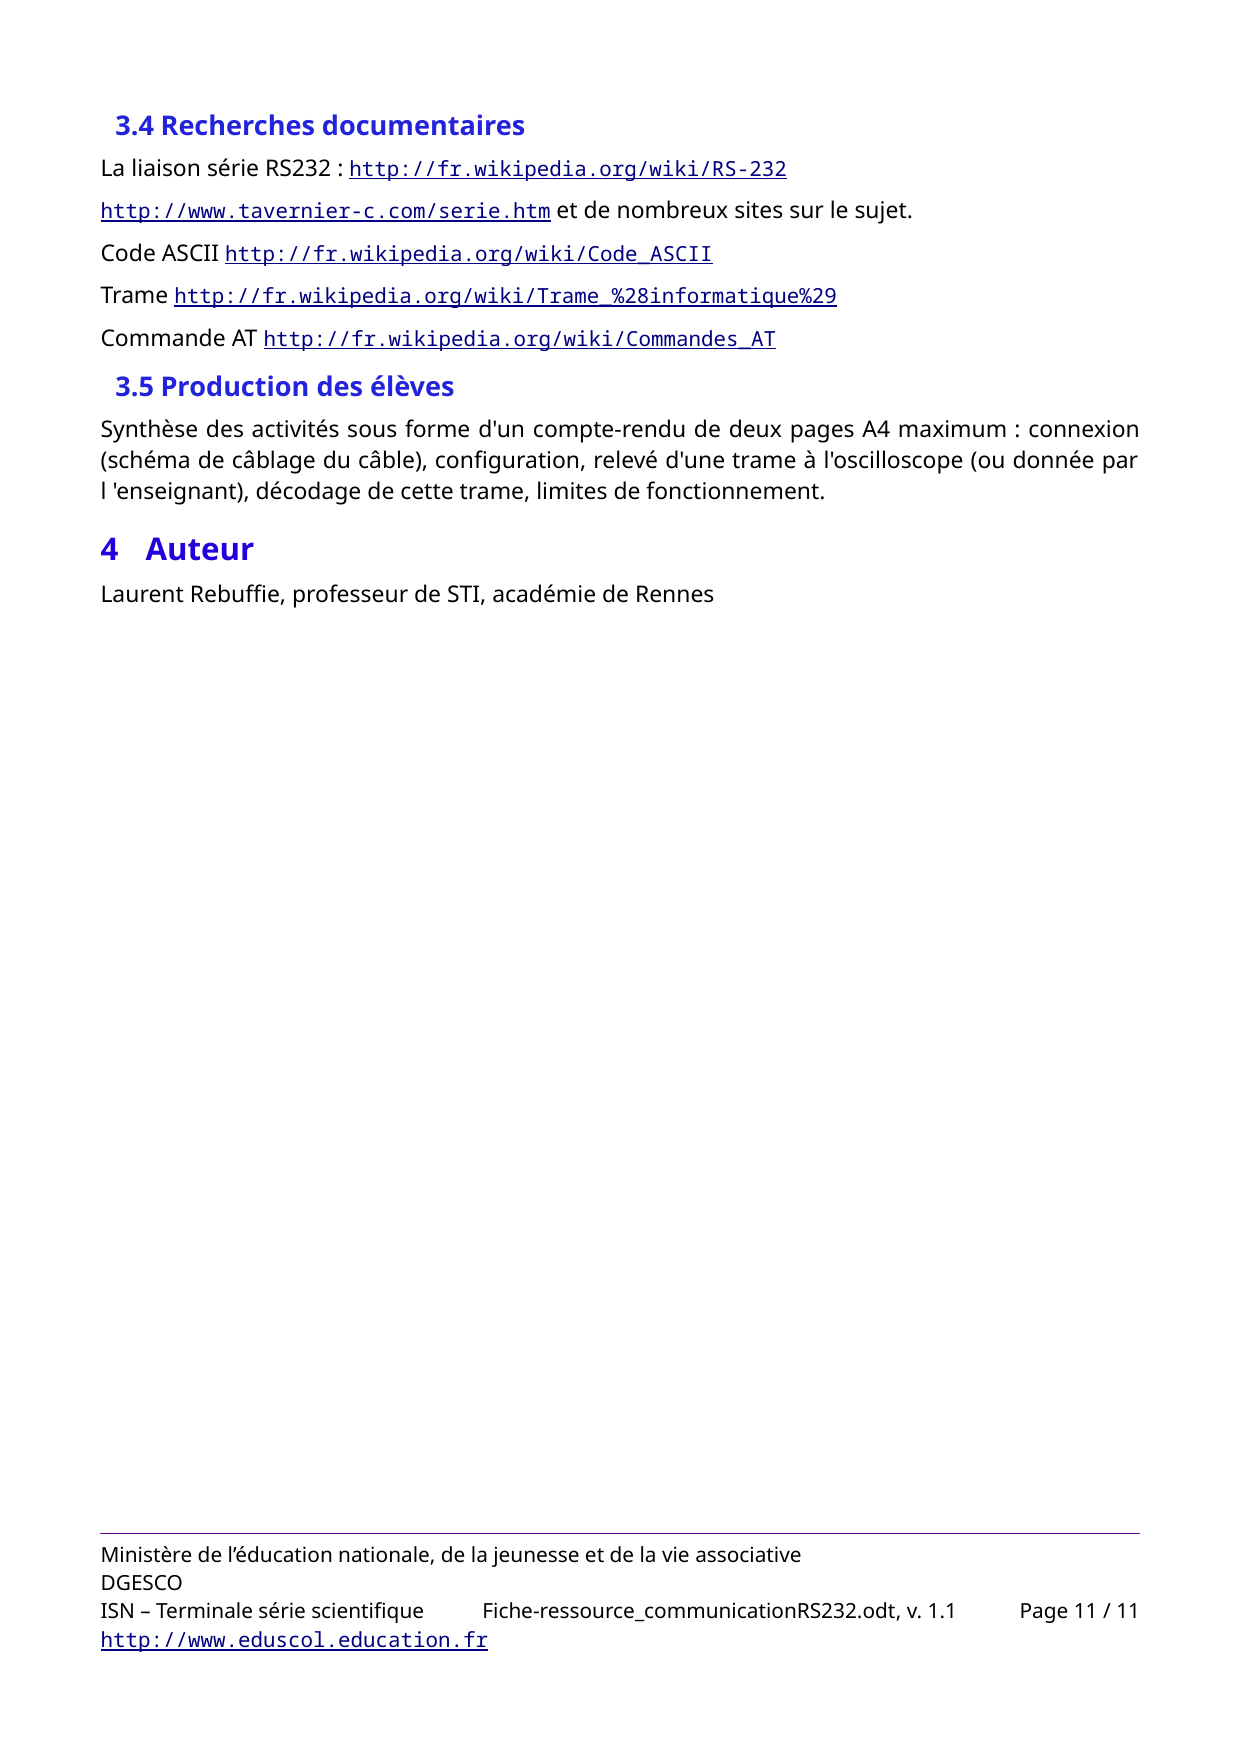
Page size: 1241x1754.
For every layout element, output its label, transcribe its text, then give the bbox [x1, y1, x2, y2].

text Trame http://fr.wikipedia.org/wiki/Trame_%28informatique%29 [100, 279, 1140, 310]
text Code ASCII http://fr.wikipedia.org/wiki/Code_ASCII [100, 237, 1140, 268]
text Laurent Rebuffie, professeur de STI, académie de Rennes [100, 578, 1140, 609]
subtitle Production des élèves [115, 368, 1140, 404]
subtitle Auteur [100, 527, 1140, 570]
text La liaison série RS232 : http://fr.wikipedia.org/wiki/RS-232 [100, 152, 1140, 183]
text Synthèse des activités sous forme d'un compte-rendu de deux pages A4 maximum : connexion (schéma de câ­blage du câble), configuration, relevé d'une trame à l'oscilloscope (ou donnée par l 'enseignant), décodage de cette trame, limites de fonctionnement. [100, 413, 1140, 507]
subtitle Recherches documentaires [115, 106, 1140, 143]
text Commande AT http://fr.wikipedia.org/wiki/Commandes_AT [100, 322, 1140, 353]
text http://www.tavernier-c.com/serie.htm et de nombreux sites sur le sujet. [100, 194, 1140, 225]
